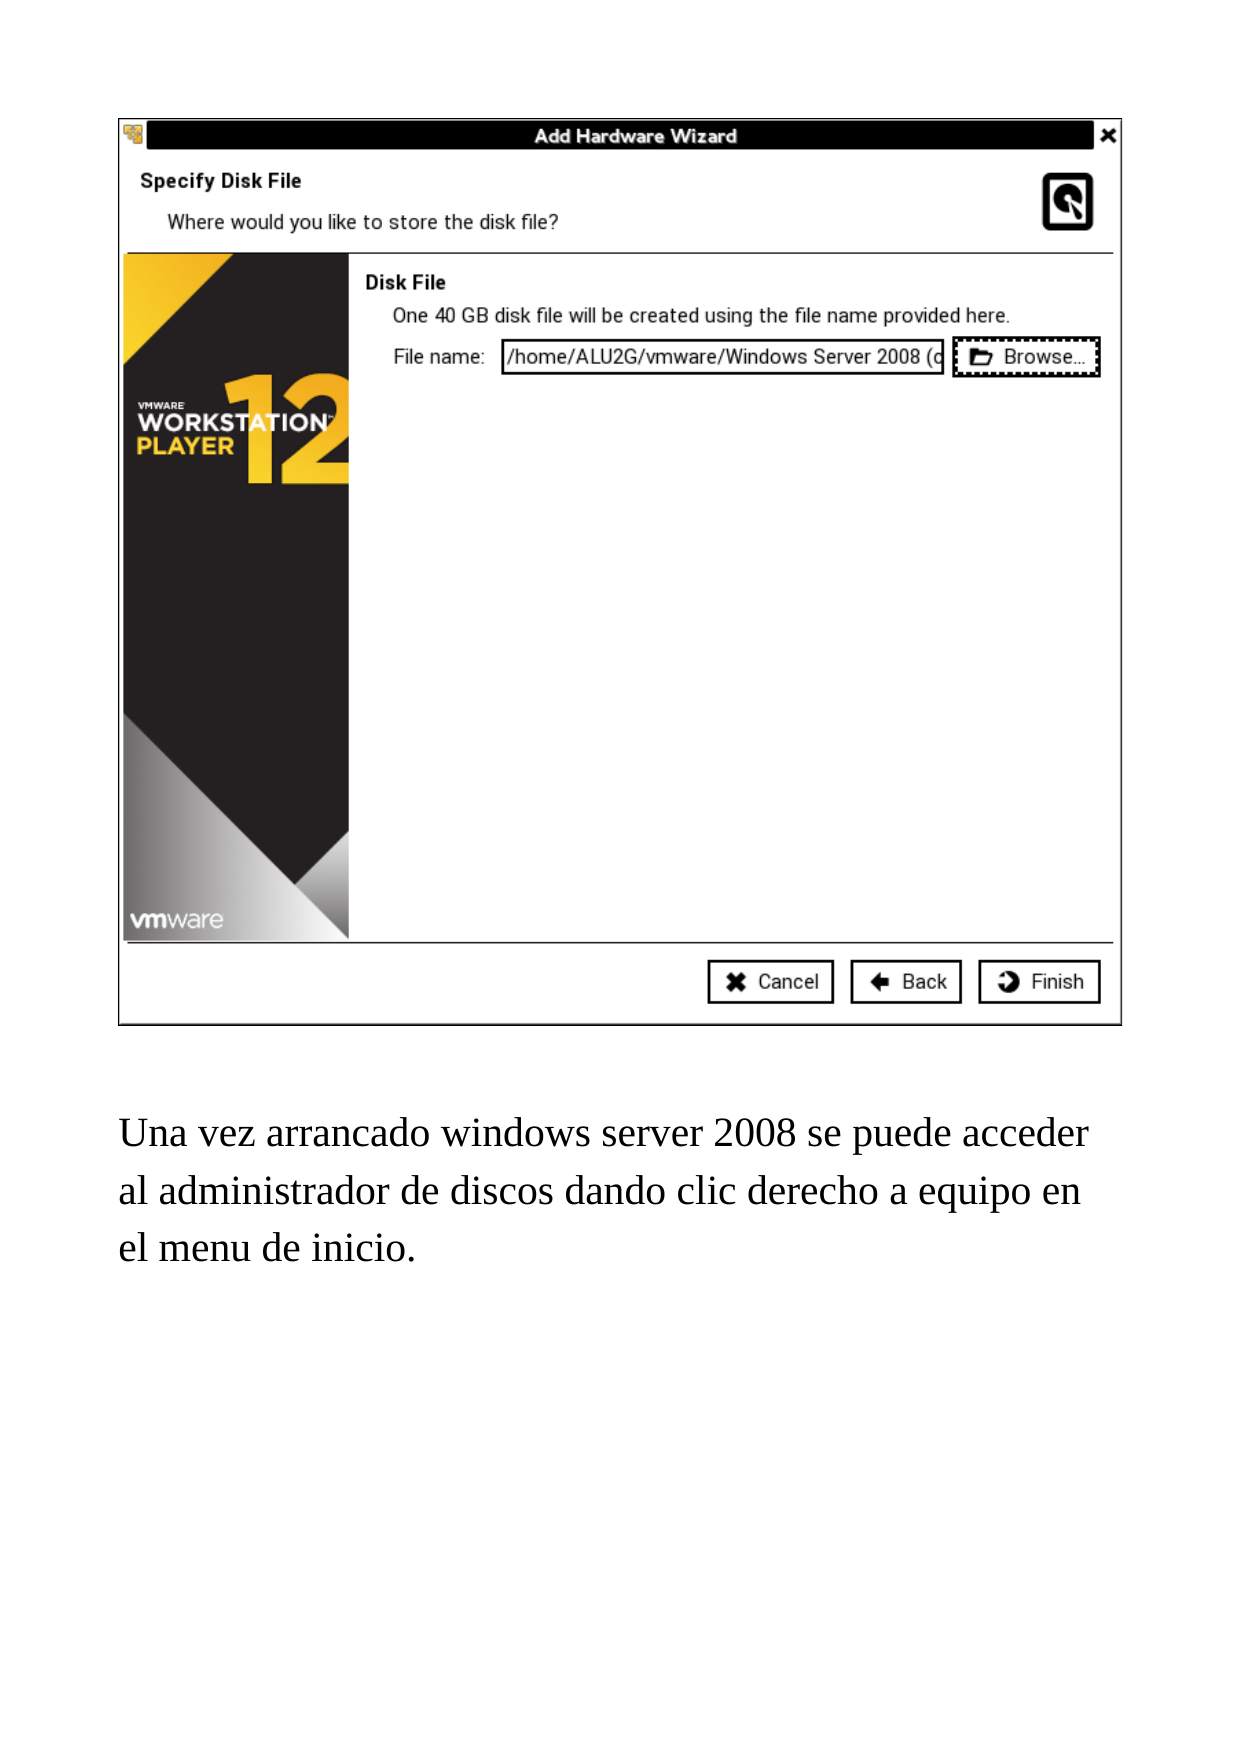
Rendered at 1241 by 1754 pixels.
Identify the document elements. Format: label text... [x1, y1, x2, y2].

picture [118, 118, 1123, 1026]
text Una vez arrancado windows server 2008 se puede acceder al administrador de discos dando clic derecho a equipo en el menu de inicio. [118, 1108, 1122, 1271]
